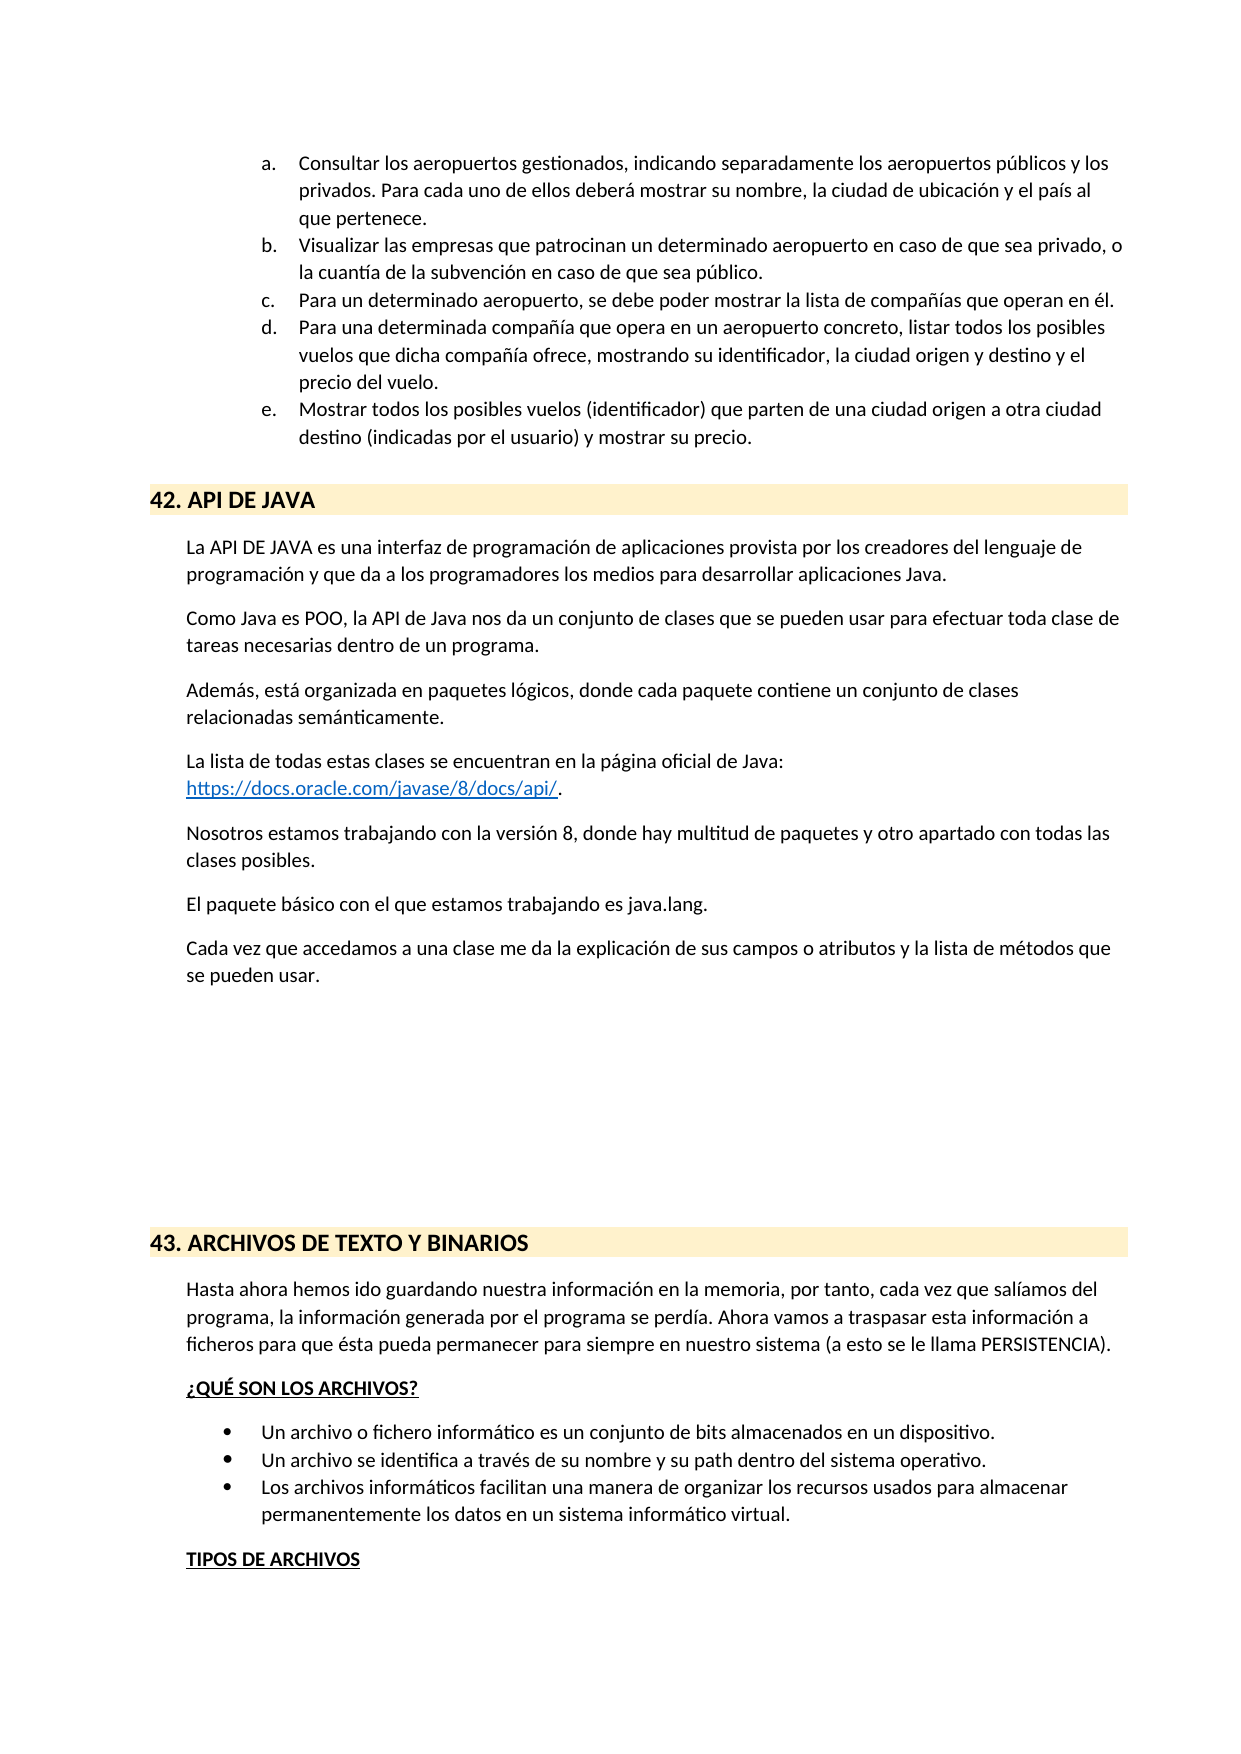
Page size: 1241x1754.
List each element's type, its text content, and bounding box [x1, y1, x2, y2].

text ¿QUÉ SON LOS ARCHIVOS? [186, 1375, 1128, 1401]
text Nosotros estamos trabajando con la versión 8, donde hay multitud de paquetes y otro apartado con todas las clases posibles. [186, 820, 1128, 872]
list Para una determinada compañía que opera en un aeropuerto concreto, listar todos los posibles vuelos que dicha compañía ofrece, mostrando su identificador, la ciudad origen y destino y el precio del vuelo. [261, 314, 1128, 394]
text Además, está organizada en paquetes lógicos, donde cada paquete contiene un conjunto de clases relacionadas semánticamente. [186, 677, 1128, 729]
list Consultar los aeropuertos gestionados, indicando separadamente los aeropuertos públicos y los privados. Para cada uno de ellos deberá mostrar su nombre, la ciudad de ubicación y el país al que pertenece. [261, 150, 1128, 230]
text Como Java es POO, la API de Java nos da un conjunto de clases que se pueden usar para efectuar toda clase de tareas necesarias dentro de un programa. [186, 605, 1128, 658]
list Un archivo se identifica a través de su nombre y su path dentro del sistema operativo. [224, 1447, 1128, 1472]
text El paquete básico con el que estamos trabajando es java.lang. [186, 891, 1128, 917]
list Un archivo o fichero informático es un conjunto de bits almacenados en un dispositivo. [224, 1419, 1128, 1445]
text Cada vez que accedamos a una clase me da la explicación de sus campos o atributos y la lista de métodos que se pueden usar. [186, 935, 1128, 988]
list ARCHIVOS DE TEXTO Y BINARIOS [150, 1227, 1128, 1257]
list Mostrar todos los posibles vuelos (identificador) que parten de una ciudad origen a otra ciudad destino (indicadas por el usuario) y mostrar su precio. [261, 397, 1128, 449]
text TIPOS DE ARCHIVOS [186, 1546, 1128, 1571]
list Para un determinado aeropuerto, se debe poder mostrar la lista de compañías que operan en él. [261, 287, 1128, 312]
text La lista de todas estas clases se encuentran en la página oficial de Java: https://docs.oracle.com/javase/8/docs/api/. [186, 748, 1128, 801]
list API DE JAVA [150, 484, 1128, 515]
list Visualizar las empresas que patrocinan un determinado aeropuerto en caso de que sea privado, o la cuantía de la subvención en caso de que sea público. [261, 232, 1128, 285]
text La API DE JAVA es una interfaz de programación de aplicaciones provista por los creadores del lenguaje de programación y que da a los programadores los medios para desarrollar aplicaciones Java. [186, 534, 1128, 587]
list Los archivos informáticos facilitan una manera de organizar los recursos usados para almacenar permanentemente los datos en un sistema informático virtual. [224, 1474, 1128, 1527]
text Hasta ahora hemos ido guardando nuestra información en la memoria, por tanto, cada vez que salíamos del programa, la información generada por el programa se perdía. Ahora vamos a traspasar esta información a ficheros para que ésta pueda permanecer para siempre en nuestro sistema (a esto se le llama PERSISTENCIA). [186, 1277, 1128, 1357]
